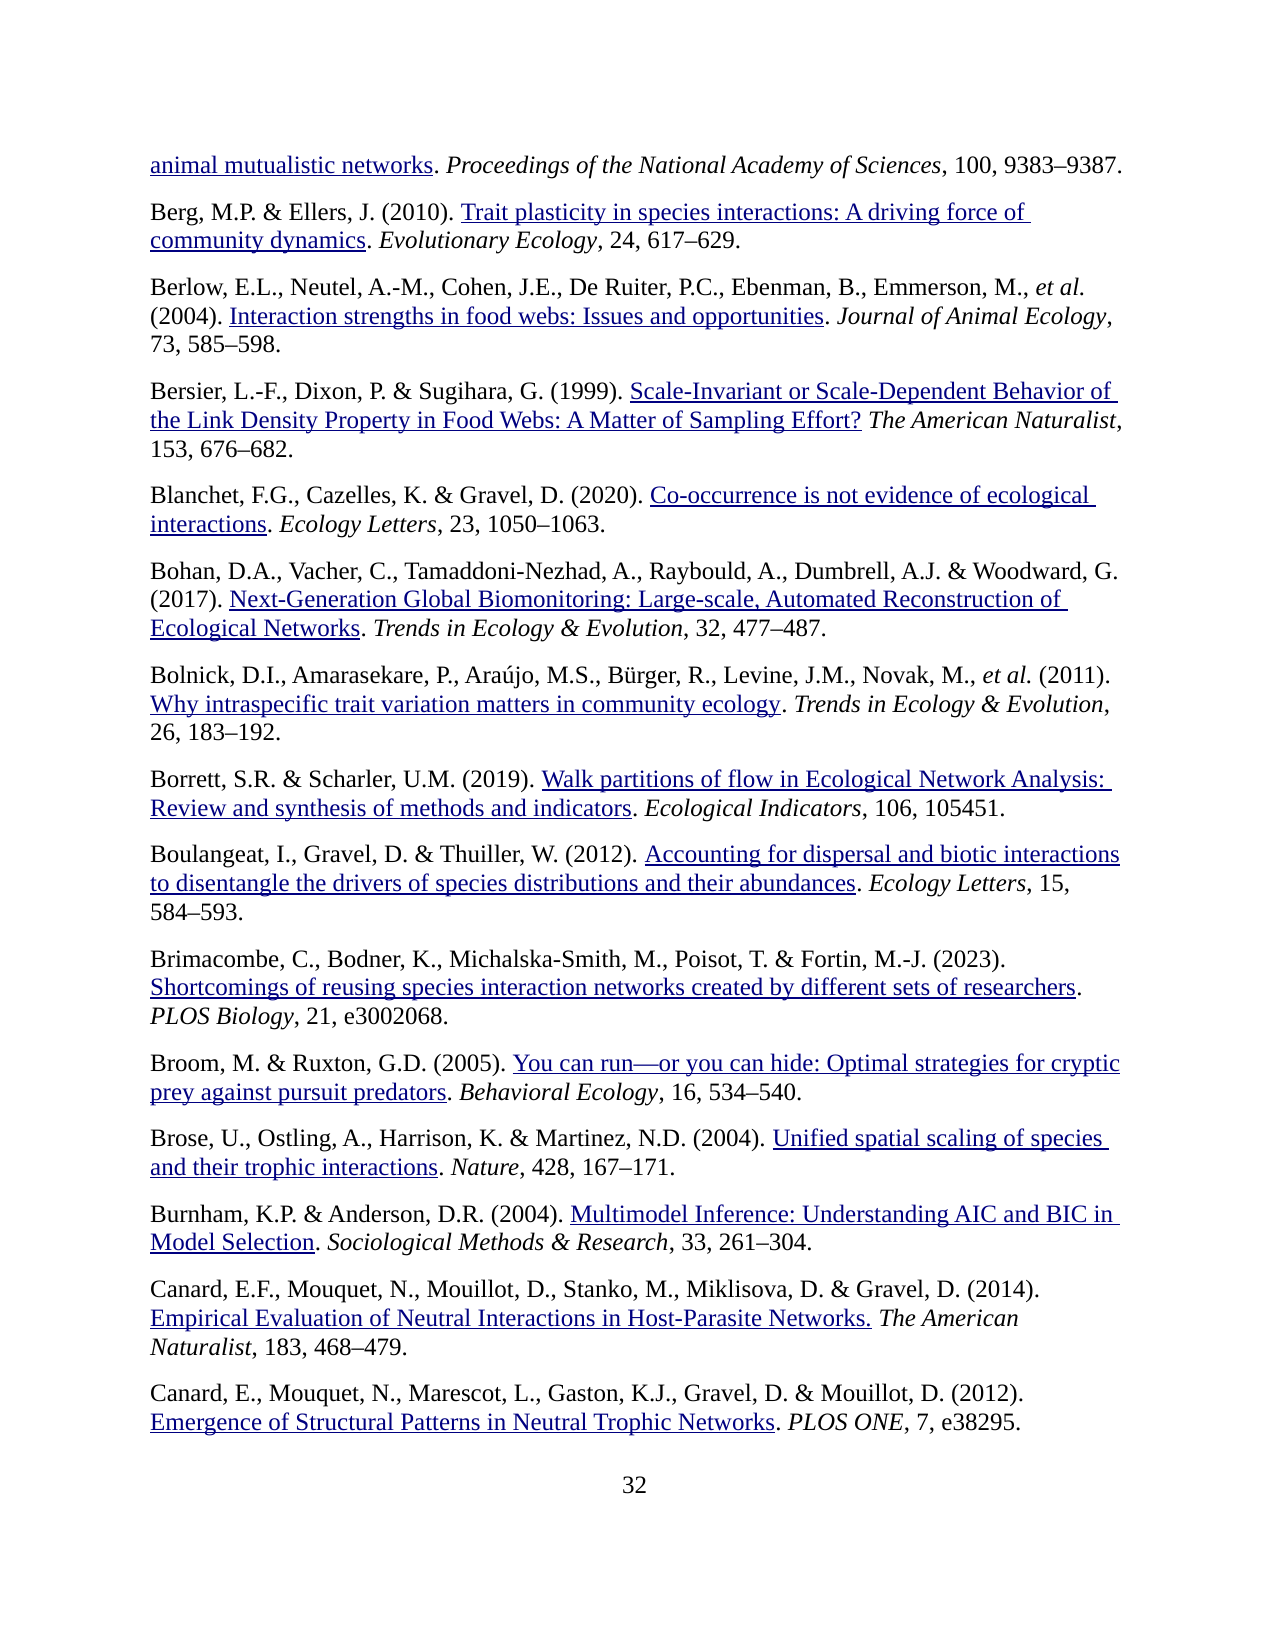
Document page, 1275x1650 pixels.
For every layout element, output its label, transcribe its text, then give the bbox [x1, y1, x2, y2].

text animal mutualistic networks. Proceedings of the National Academy of Sciences, 100, 9383–9387. [150, 150, 1125, 179]
text Bohan, D.A., Vacher, C., Tamaddoni-Nezhad, A., Raybould, A., Dumbrell, A.J. & Woodward, G. (2017). Next-Generation Global Biomonitoring: Large-scale, Automated Reconstruction of Ecological Networks. Trends in Ecology & Evolution, 32, 477–487. [150, 556, 1125, 642]
text Berg, M.P. & Ellers, J. (2010). Trait plasticity in species interactions: A driving force of community dynamics. Evolutionary Ecology, 24, 617–629. [150, 197, 1125, 254]
text Canard, E., Mouquet, N., Marescot, L., Gaston, K.J., Gravel, D. & Mouillot, D. (2012). Emergence of Structural Patterns in Neutral Trophic Networks. PLOS ONE, 7, e38295. [150, 1378, 1125, 1436]
text Berlow, E.L., Neutel, A.-M., Cohen, J.E., De Ruiter, P.C., Ebenman, B., Emmerson, M., et al. (2004). Interaction strengths in food webs: Issues and opportunities. Journal of Animal Ecology, 73, 585–598. [150, 272, 1125, 358]
text Borrett, S.R. & Scharler, U.M. (2019). Walk partitions of flow in Ecological Network Analysis: Review and synthesis of methods and indicators. Ecological Indicators, 106, 105451. [150, 764, 1125, 822]
text Brimacombe, C., Bodner, K., Michalska-Smith, M., Poisot, T. & Fortin, M.-J. (2023). Shortcomings of reusing species interaction networks created by different sets of researchers. PLOS Biology, 21, e3002068. [150, 944, 1125, 1030]
text Brose, U., Ostling, A., Harrison, K. & Martinez, N.D. (2004). Unified spatial scaling of species and their trophic interactions. Nature, 428, 167–171. [150, 1123, 1125, 1181]
text Bolnick, D.I., Amarasekare, P., Araújo, M.S., Bürger, R., Levine, J.M., Novak, M., et al. (2011). Why intraspecific trait variation matters in community ecology. Trends in Ecology & Evolution, 26, 183–192. [150, 660, 1125, 746]
text Blanchet, F.G., Cazelles, K. & Gravel, D. (2020). Co-occurrence is not evidence of ecological interactions. Ecology Letters, 23, 1050–1063. [150, 480, 1125, 538]
text Boulangeat, I., Gravel, D. & Thuiller, W. (2012). Accounting for dispersal and biotic interactions to disentangle the drivers of species distributions and their abundances. Ecology Letters, 15, 584–593. [150, 839, 1125, 926]
text Broom, M. & Ruxton, G.D. (2005). You can run—or you can hide: Optimal strategies for cryptic prey against pursuit predators. Behavioral Ecology, 16, 534–540. [150, 1048, 1125, 1105]
text Canard, E.F., Mouquet, N., Mouillot, D., Stanko, M., Miklisova, D. & Gravel, D. (2014). Empirical Evaluation of Neutral Interactions in Host-Parasite Networks. The American Naturalist, 183, 468–479. [150, 1274, 1125, 1360]
text Bersier, L.-F., Dixon, P. & Sugihara, G. (1999). Scale-Invariant or Scale-Dependent Behavior of the Link Density Property in Food Webs: A Matter of Sampling Effort? The American Naturalist, 153, 676–682. [150, 376, 1125, 462]
text Burnham, K.P. & Anderson, D.R. (2004). Multimodel Inference: Understanding AIC and BIC in Model Selection. Sociological Methods & Research, 33, 261–304. [150, 1199, 1125, 1256]
